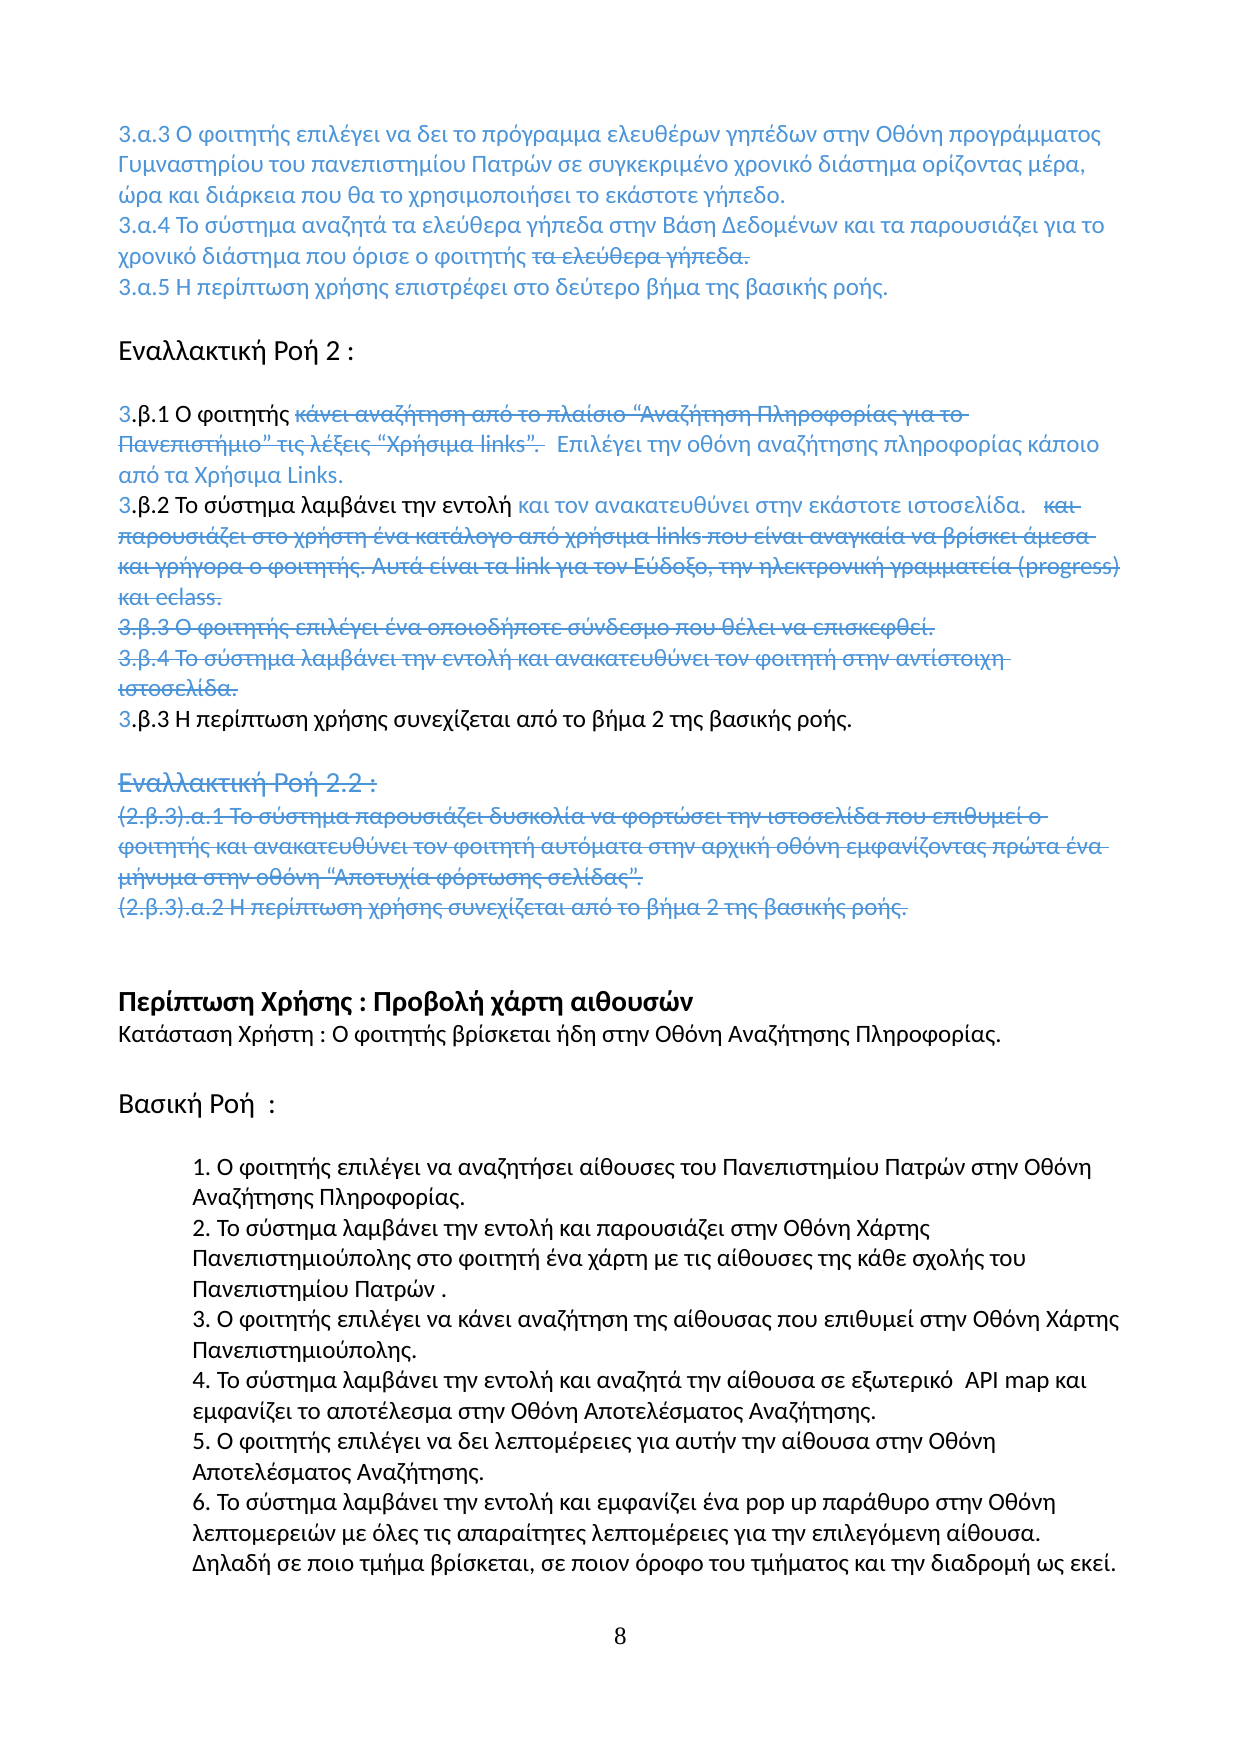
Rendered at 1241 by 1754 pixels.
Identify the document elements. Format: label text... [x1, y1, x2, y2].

text 3.β.4 Το σύστημα λαμβάνει την εντολή και ανακατευθύνει τον φοιτητή στην αντίστοιχη ιστοσελίδα. [118, 642, 1122, 703]
text 2. Το σύστημα λαμβάνει την εντολή και παρουσιάζει στην Οθόνη Χάρτης Πανεπιστημιούπολης στο φοιτητή ένα χάρτη με τις αίθουσες της κάθε σχολής του Πανεπιστημίου Πατρών . [192, 1212, 1122, 1303]
text 3.α.5 Η περίπτωση χρήσης επιστρέφει στο δεύτερο βήμα της βασικής ροής. [118, 271, 1122, 301]
text 3. Ο φοιτητής επιλέγει να κάνει αναζήτηση της αίθουσας που επιθυμεί στην Οθόνη Χάρτης Πανεπιστημιούπολης. [192, 1303, 1122, 1364]
text (2.β.3).α.1 Το σύστημα παρουσιάζει δυσκολία να φορτώσει την ιστοσελίδα που επιθυμεί ο φοιτητής και ανακατευθύνει τον φοιτητή αυτόματα στην αρχική οθόνη εμφανίζοντας πρώτα ένα μήνυμα στην οθόνη “Αποτυχία φόρτωσης σελίδας”. [118, 800, 1122, 891]
text Περίπτωση Χρήσης : Προβολή χάρτη αιθουσών [118, 983, 1122, 1018]
text 5. Ο φοιτητής επιλέγει να δει λεπτομέρειες για αυτήν την αίθουσα στην Οθόνη Αποτελέσματος Αναζήτησης. [192, 1426, 1122, 1487]
text 3.β.1 Ο φοιτητής κάνει αναζήτηση από το πλαίσιο “Αναζήτηση Πληροφορίας για το Πανεπιστήμιο” τις λέξεις “Χρήσιμα links”. Επιλέγει την οθόνη αναζήτησης πληροφορίας κάποιο από τα Χρήσιμα Links. [118, 398, 1122, 489]
text 3.α.4 Το σύστημα αναζητά τα ελεύθερα γήπεδα στην Βάση Δεδομένων και τα παρουσιάζει για το χρονικό διάστημα που όρισε ο φοιτητής τα ελεύθερα γήπεδα. [118, 210, 1122, 271]
text 1. Ο φοιτητής επιλέγει να αναζητήσει αίθουσες του Πανεπιστημίου Πατρών στην Οθόνη Αναζήτησης Πληροφορίας. [192, 1151, 1122, 1212]
text 3.α.3 Ο φοιτητής επιλέγει να δει το πρόγραμμα ελευθέρων γηπέδων στην Οθόνη προγράμματος Γυμναστηρίου του πανεπιστημίου Πατρών σε συγκεκριμένο χρονικό διάστημα ορίζοντας μέρα, ώρα και διάρκεια που θα το χρησιμοποιήσει το εκάστοτε γήπεδο. [118, 118, 1122, 210]
text 4. Το σύστημα λαμβάνει την εντολή και αναζητά την αίθουσα σε εξωτερικό API map και εμφανίζει το αποτέλεσμα στην Οθόνη Αποτελέσματος Αναζήτησης. [192, 1364, 1122, 1426]
text Εναλλακτική Ροή 2.2 : [118, 764, 1122, 800]
text (2.β.3).α.2 Η περίπτωση χρήσης συνεχίζεται από το βήμα 2 της βασικής ροής. [118, 891, 1122, 922]
text Κατάσταση Χρήστη : Ο φοιτητής βρίσκεται ήδη στην Οθόνη Αναζήτησης Πληροφορίας. [118, 1018, 1122, 1049]
text Εναλλακτική Ροή 2 : [118, 332, 1122, 367]
text Βασική Ροή : [118, 1085, 1122, 1120]
text 3.β.2 Το σύστημα λαμβάνει την εντολή και τον ανακατευθύνει στην εκάστοτε ιστοσελίδα. και παρουσιάζει στο χρήστη ένα κατάλογο από χρήσιμα links που είναι αναγκαία να βρίσκει άμεσα και γρήγορα ο φοιτητής. Αυτά είναι τα link για τον Εύδοξο, την ηλεκτρονική γραμματεία (progress) και eclass. [118, 489, 1122, 612]
text 3.β.3 Η περίπτωση χρήσης συνεχίζεται από το βήμα 2 της βασικής ροής. [118, 703, 1122, 734]
text 3.β.3 Ο φοιτητής επιλέγει ένα οποιοδήποτε σύνδεσμο που θέλει να επισκεφθεί. [118, 612, 1122, 642]
text 6. Το σύστημα λαμβάνει την εντολή και εμφανίζει ένα pop up παράθυρο στην Οθόνη λεπτομερειών με όλες τις απαραίτητες λεπτομέρειες για την επιλεγόμενη αίθουσα. Δηλαδή σε ποιο τμήμα βρίσκεται, σε ποιον όροφο του τμήματος και την διαδρομή ως εκεί. [192, 1487, 1122, 1578]
